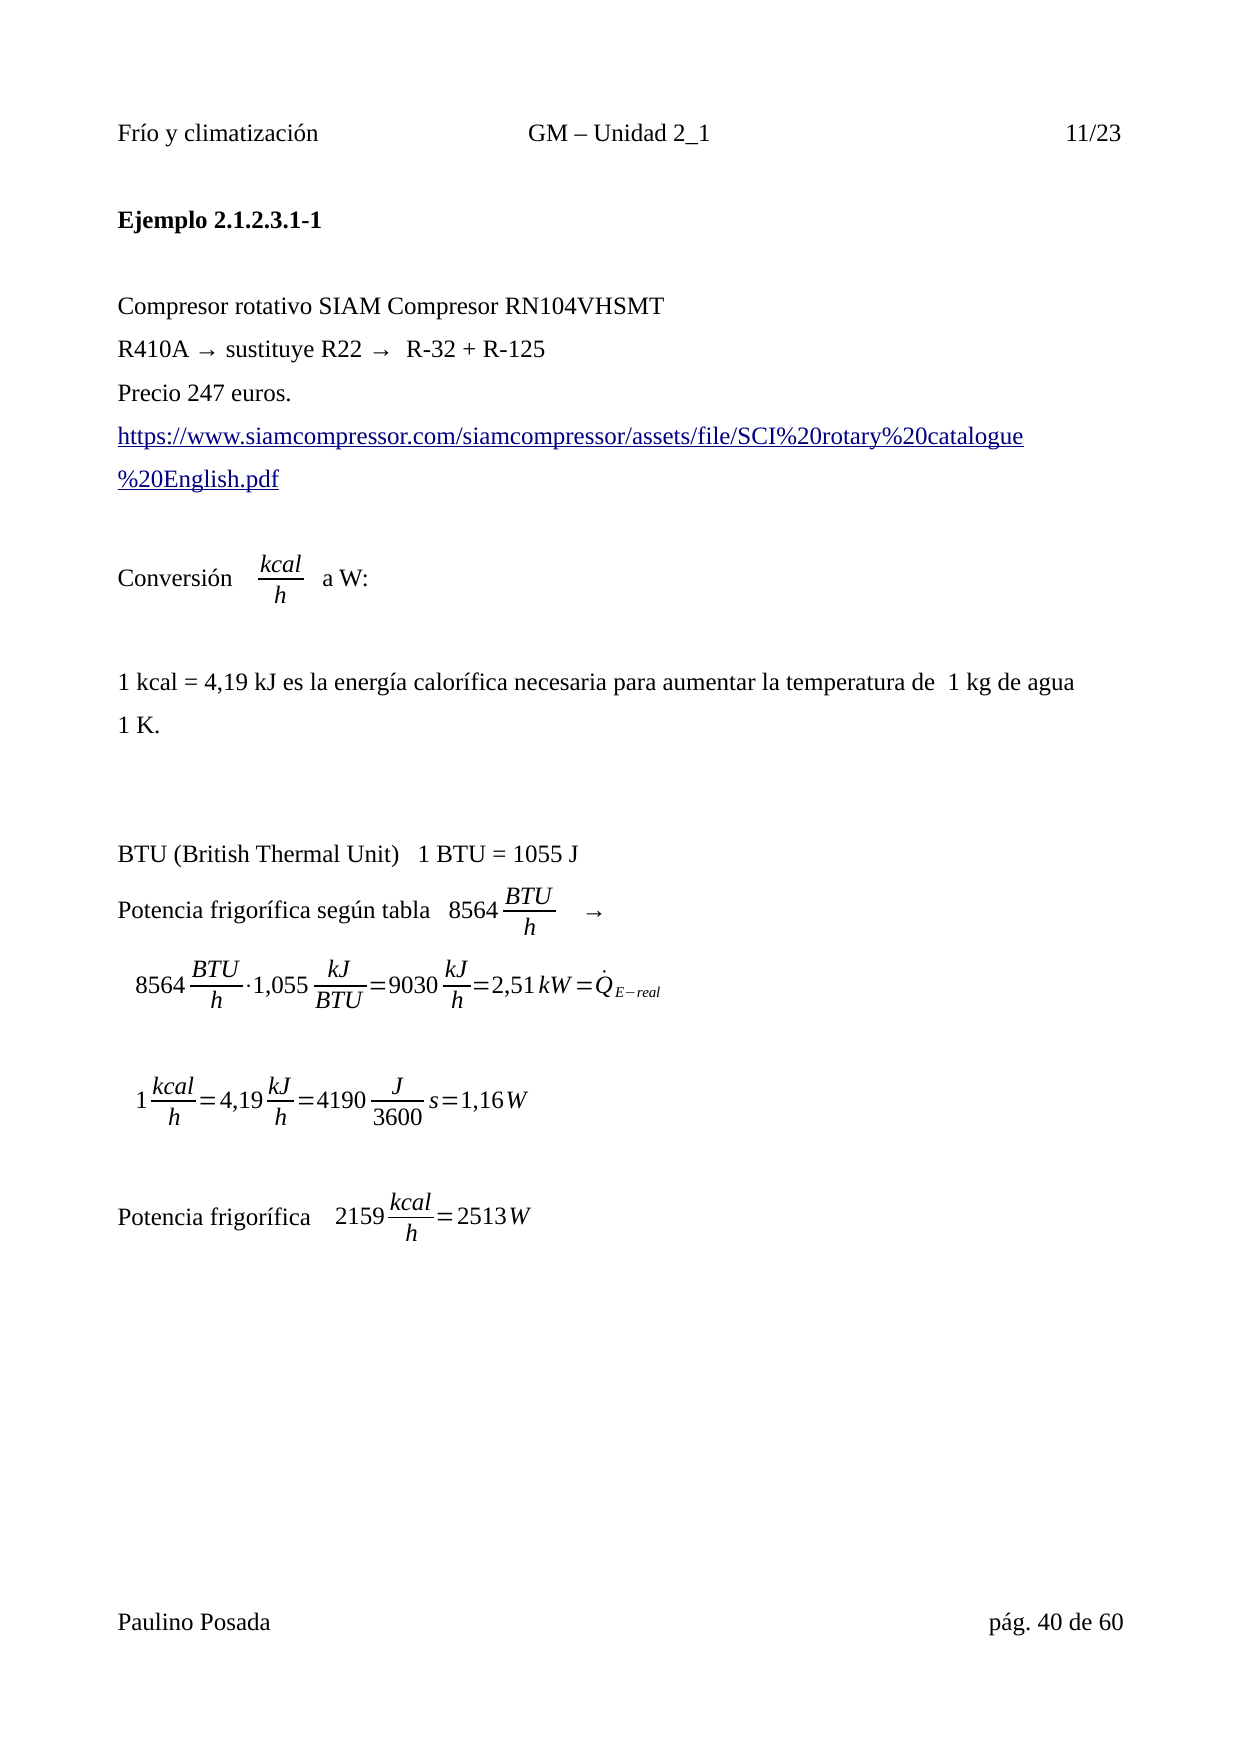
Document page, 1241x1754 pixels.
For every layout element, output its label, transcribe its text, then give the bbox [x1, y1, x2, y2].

text Potencia frigorífica [117, 1189, 1123, 1248]
text Conversión a W: [117, 550, 1123, 609]
text Compresor rotativo SIAM Compresor RN104VHSMT [117, 291, 1123, 320]
text Potencia frigorífica según tabla → [117, 882, 1123, 1015]
text 1 K. [117, 710, 1123, 738]
text https://www.siamcompressor.com/siamcompressor/assets/file/SCI%20rotary%20catalogue%20English.pdf [117, 421, 1123, 493]
text Precio 247 euros. [117, 378, 1123, 406]
text Ejemplo 2.1.2.3.1-1 [117, 205, 1123, 234]
text R410A → sustituye R22 → R-32 + R-125 [117, 334, 1123, 363]
text BTU (British Thermal Unit) 1 BTU = 1055 J [117, 839, 1123, 868]
text 1 kcal = 4,19 kJ es la energía calorífica necesaria para aumentar la temperatura de 1 kg de agua [117, 667, 1123, 695]
